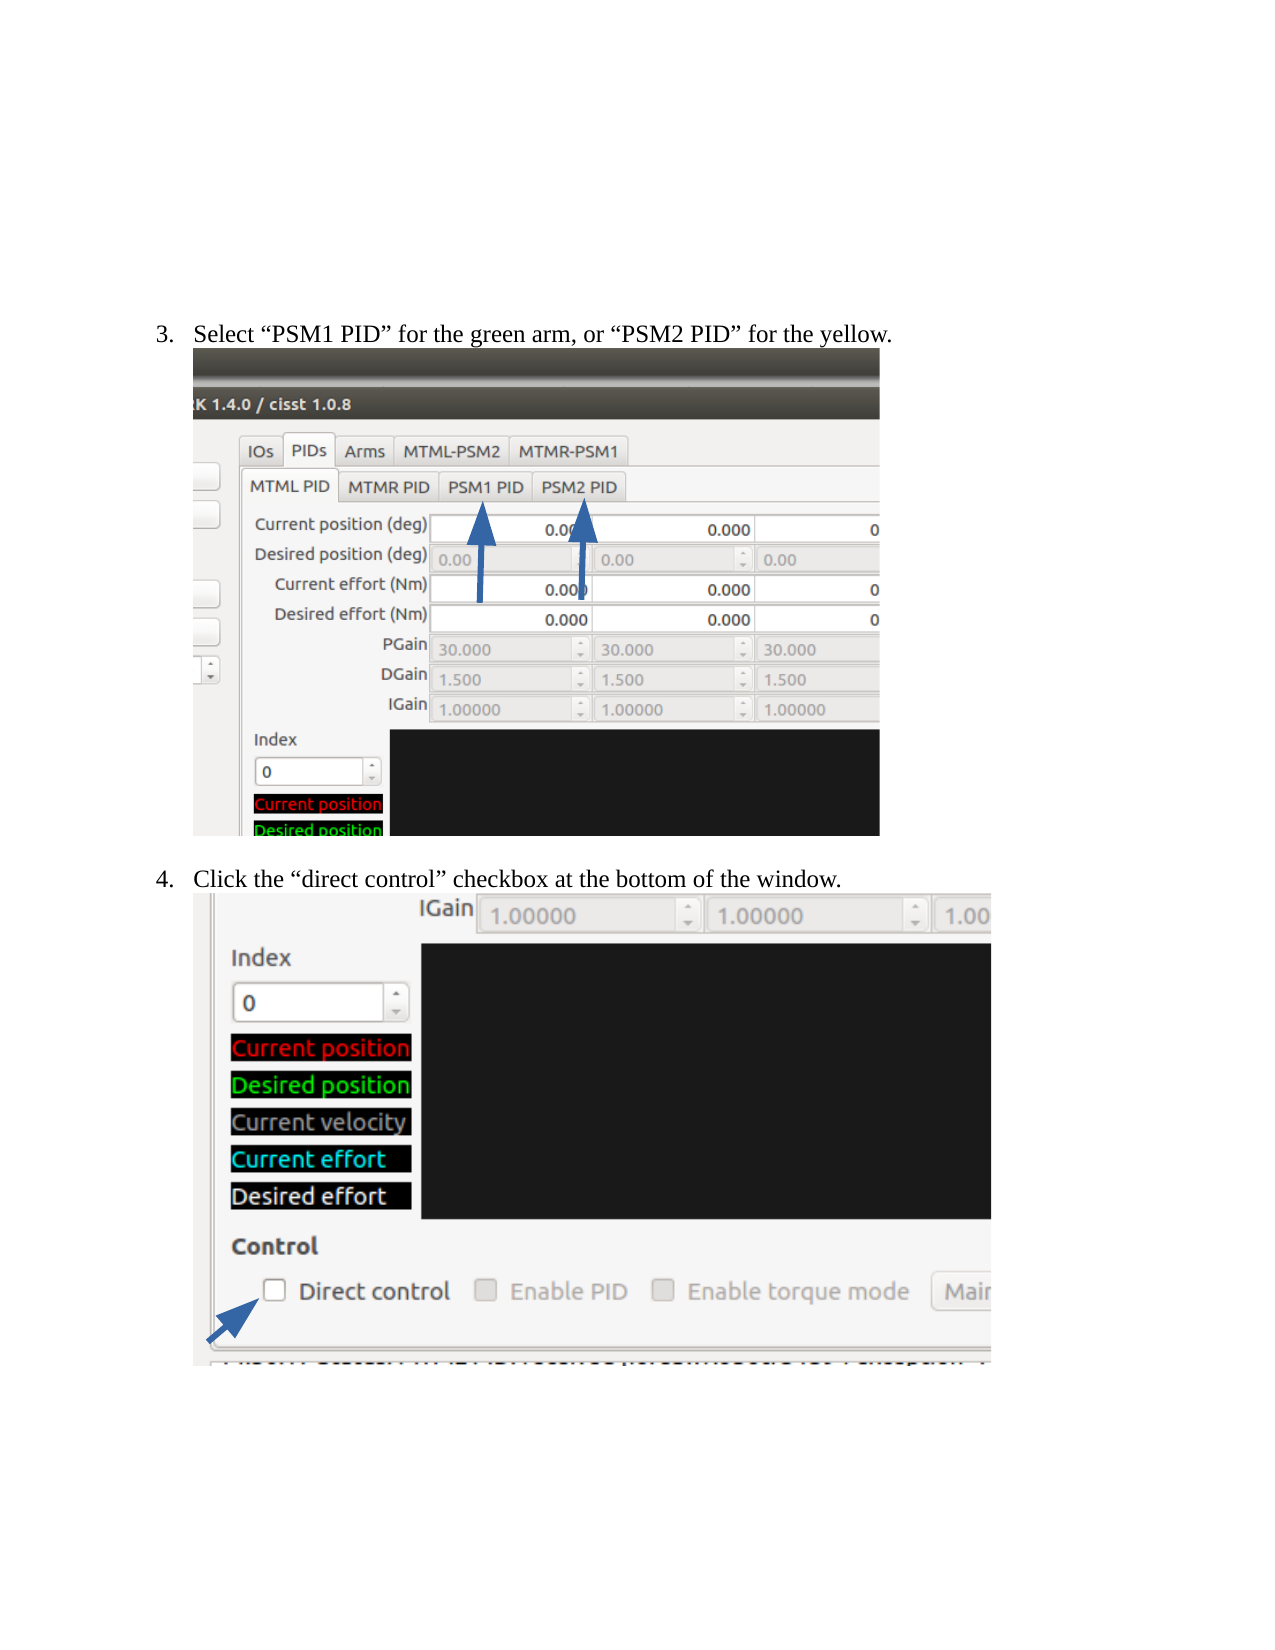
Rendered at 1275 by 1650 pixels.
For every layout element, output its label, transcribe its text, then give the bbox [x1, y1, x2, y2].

list Select “PSM1 PID” for the green arm, or “PSM2 PID” for the yellow. [156, 319, 1157, 348]
picture [193, 893, 373, 1252]
list Click the “direct control” checkbox at the bottom of the window. [156, 864, 1157, 893]
